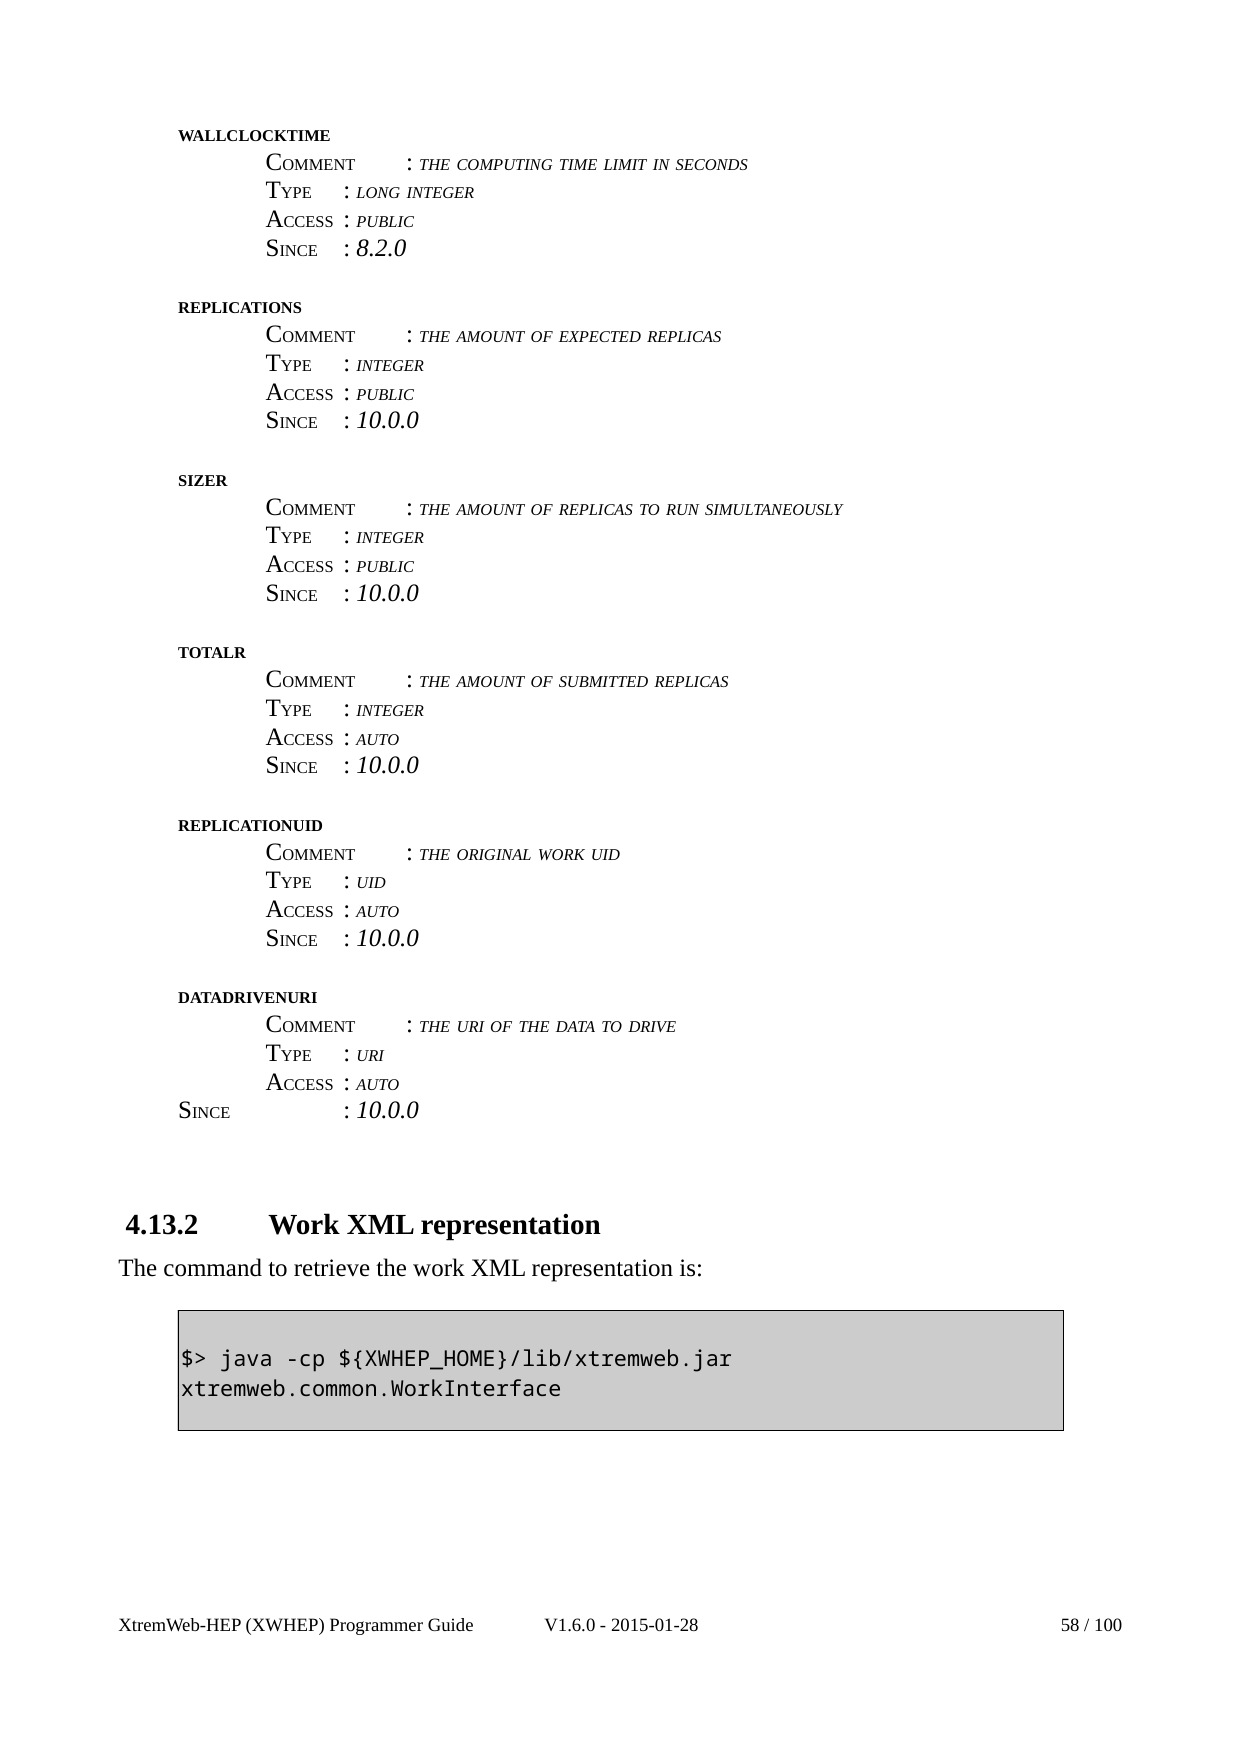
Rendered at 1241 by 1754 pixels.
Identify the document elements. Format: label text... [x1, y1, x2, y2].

text The command to retrieve the work XML representation is: [118, 1253, 1122, 1282]
text Comment : the computing time limit in seconds [265, 147, 1122, 176]
text Access : public [265, 204, 1122, 233]
text Type : uri [265, 1038, 1122, 1067]
text Comment : the amount of replicas to run simultaneously [265, 492, 1122, 521]
text totalr [178, 636, 1122, 664]
text Since : 10.0.0 [265, 406, 1122, 434]
text Access : auto [265, 722, 1122, 751]
subtitle Work XML representation [118, 1207, 1122, 1240]
text Since : 10.0.0 [178, 1096, 1122, 1124]
text Type : long integer [265, 176, 1122, 204]
text Since : 10.0.0 [265, 578, 1122, 607]
text $> java -cp ${XWHEP_HOME}/lib/xtremweb.jar xtremweb.common.WorkInterface [179, 1340, 1063, 1400]
text Type : integer [265, 693, 1122, 722]
text replications [178, 291, 1122, 319]
text Access : public [265, 377, 1122, 406]
text Comment : the amount of submitted replicas [265, 664, 1122, 693]
text sizer [178, 463, 1122, 492]
text Since : 10.0.0 [265, 923, 1122, 952]
text Since : 8.2.0 [265, 233, 1122, 262]
text wallclocktime [178, 118, 1122, 147]
text Access : auto [265, 1067, 1122, 1096]
text Type : integer [265, 348, 1122, 377]
text Since : 10.0.0 [265, 751, 1122, 779]
text Access : public [265, 549, 1122, 578]
text Access : auto [265, 894, 1122, 923]
text Comment : the amount of expected replicas [265, 319, 1122, 348]
text datadrivenuri [178, 981, 1122, 1009]
text Comment : the original work uid [265, 837, 1122, 866]
text replicationuid [178, 808, 1122, 837]
text Comment : the uri of the data to drive [265, 1009, 1122, 1038]
text Type : uid [265, 866, 1122, 894]
text Type : integer [265, 521, 1122, 549]
